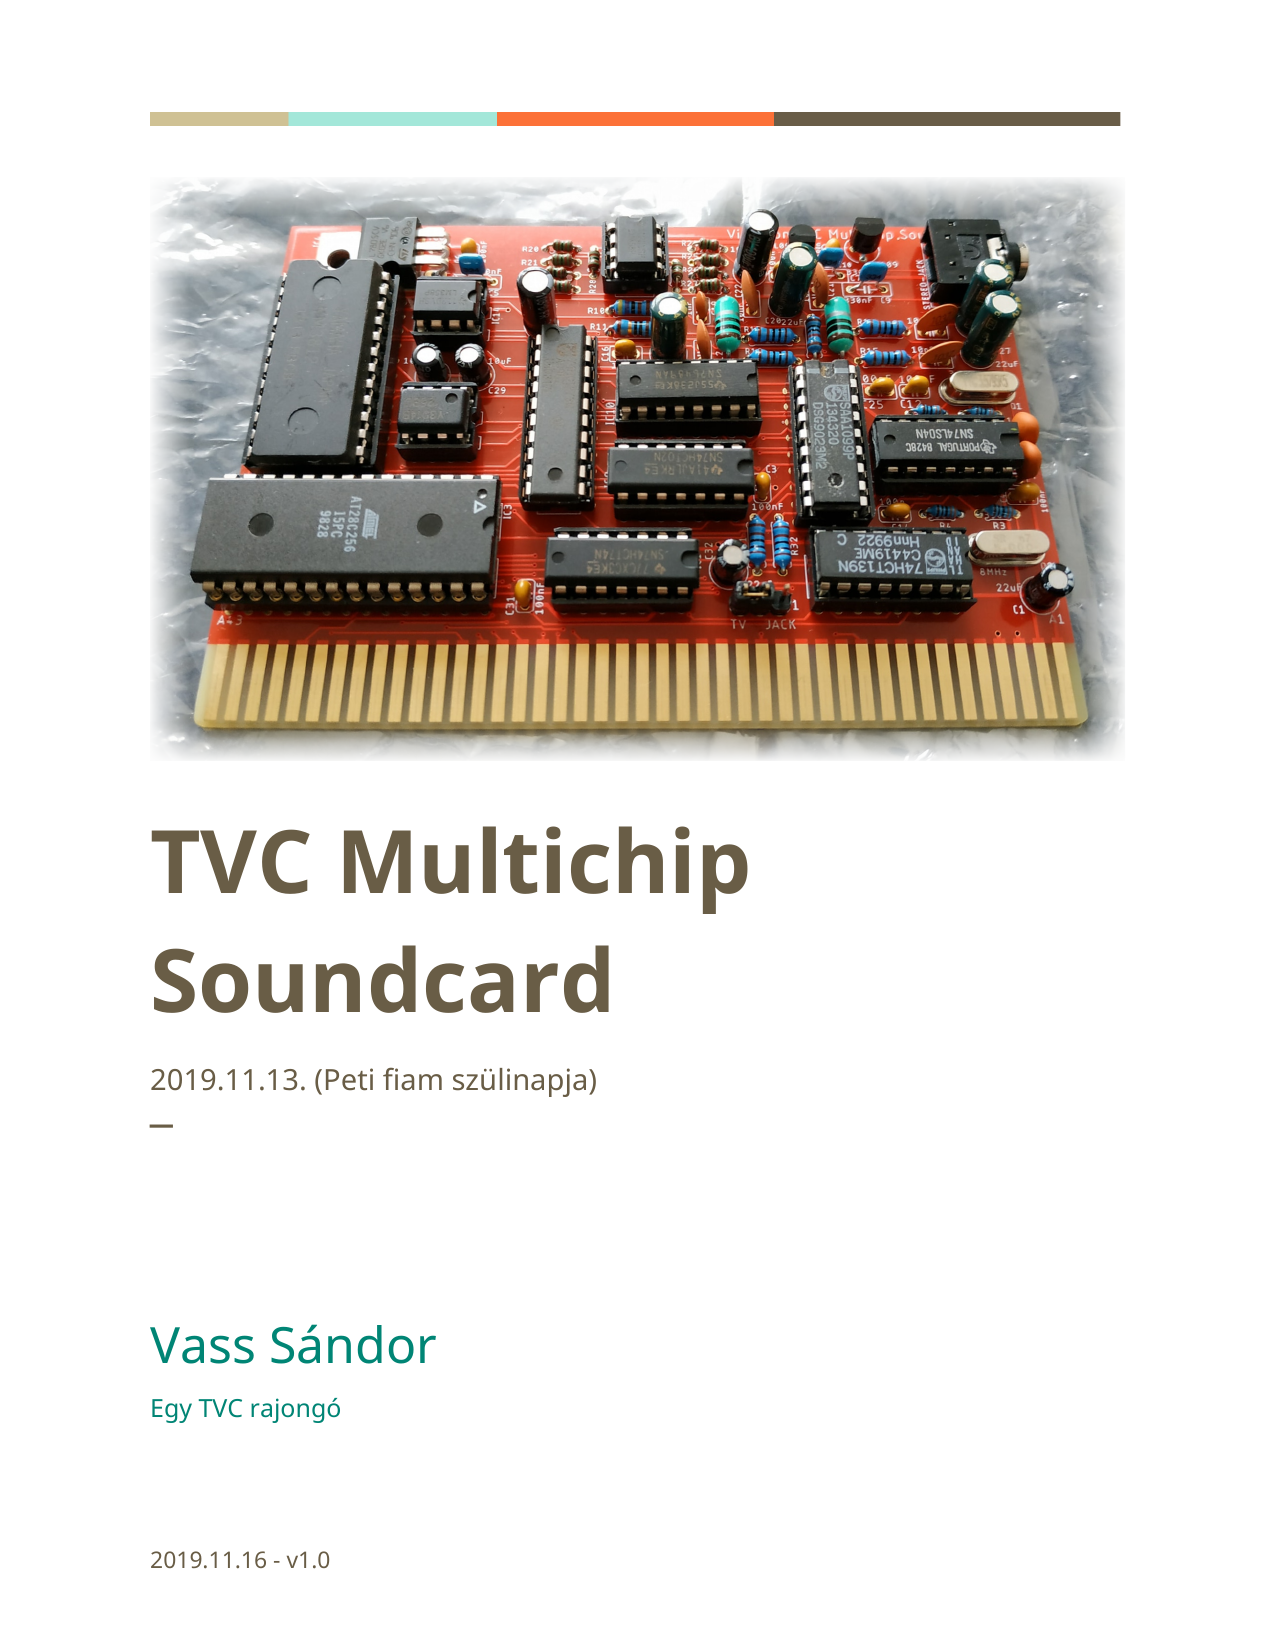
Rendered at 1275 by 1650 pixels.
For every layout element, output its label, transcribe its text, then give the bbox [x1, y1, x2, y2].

text Egy TVC rajongó [150, 1391, 1125, 1425]
subtitle 2019.11.13. (Peti fiam szülinapja) [150, 1059, 1125, 1099]
picture [150, 177, 1125, 761]
text Vass Sándor [150, 1310, 1125, 1378]
picture [150, 112, 1121, 126]
title TVC Multichip Soundcard [150, 800, 1125, 1038]
text ─ [150, 1099, 1125, 1150]
